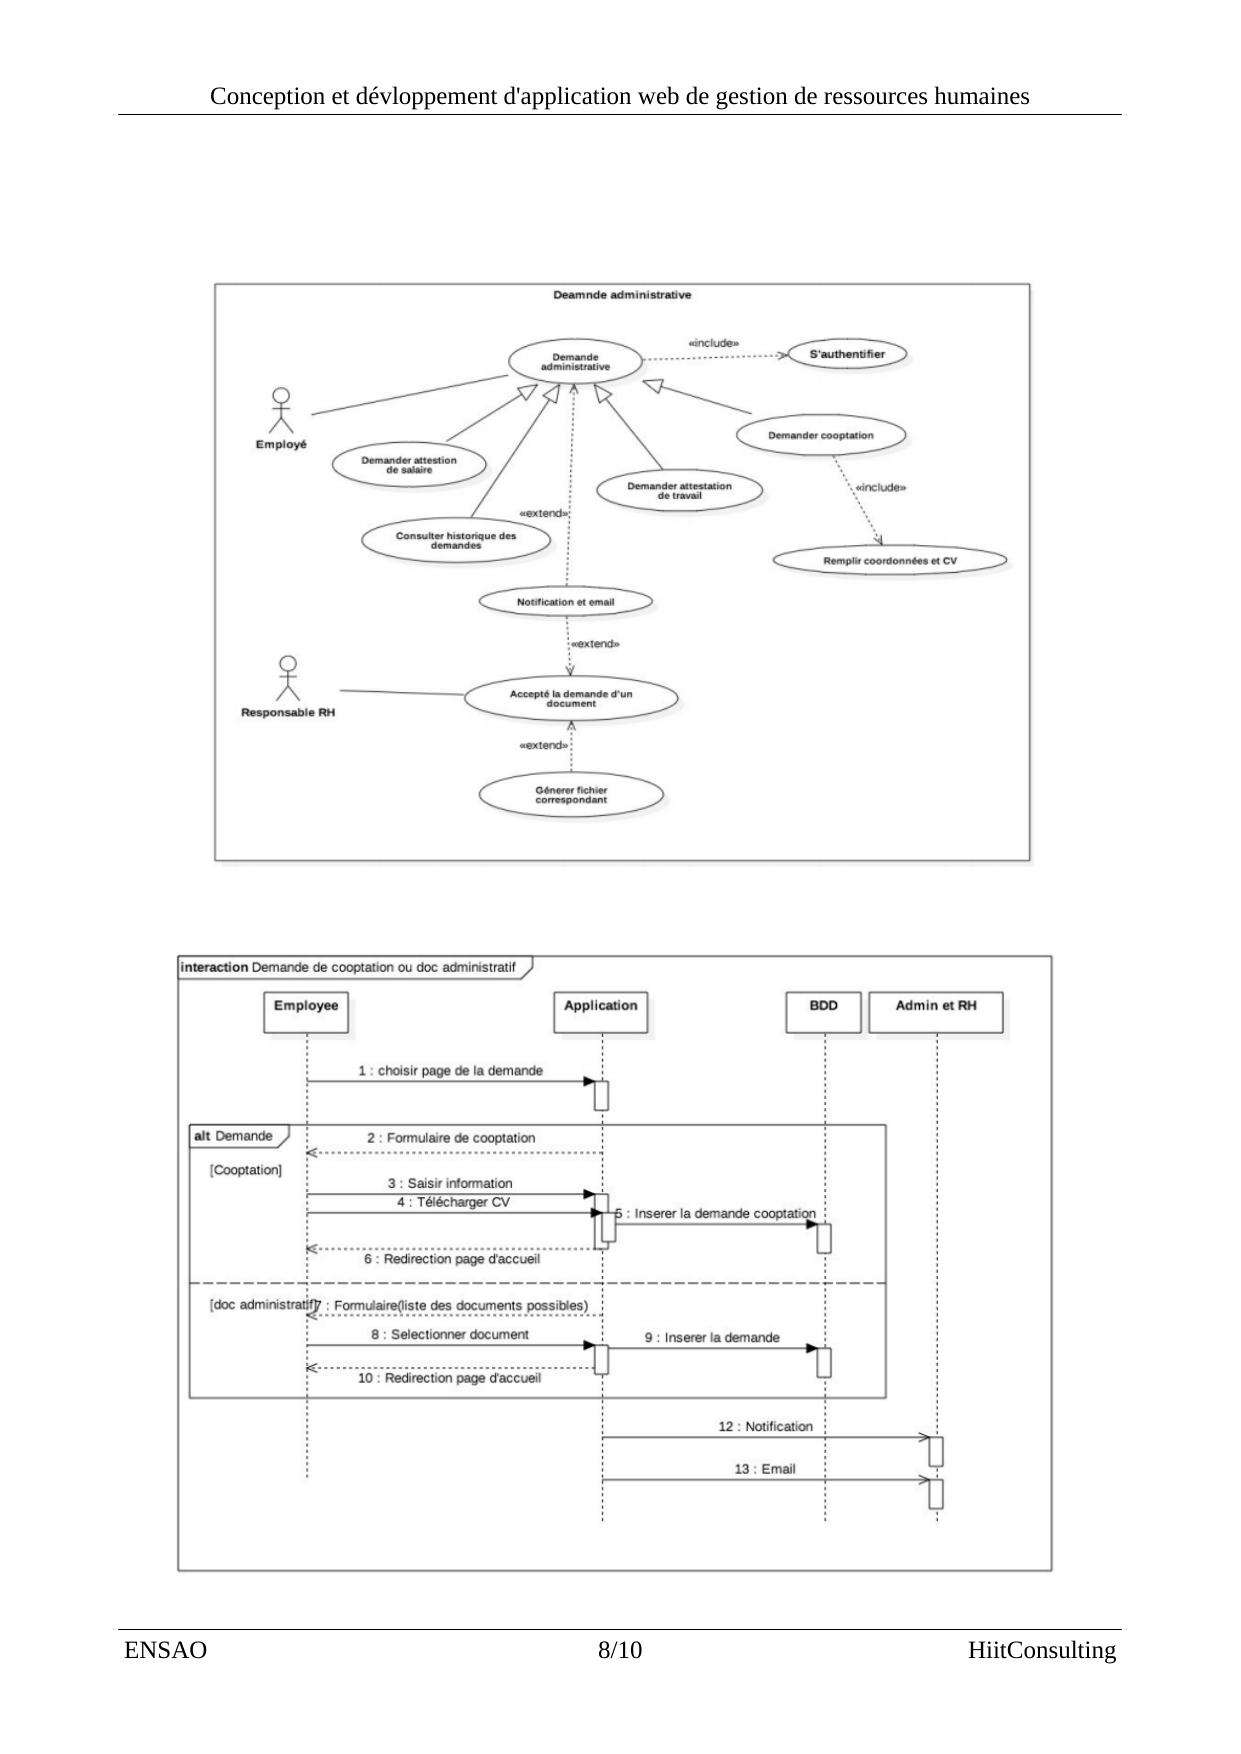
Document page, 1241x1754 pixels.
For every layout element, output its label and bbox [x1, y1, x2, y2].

picture [206, 278, 1035, 872]
picture [171, 949, 1069, 1586]
